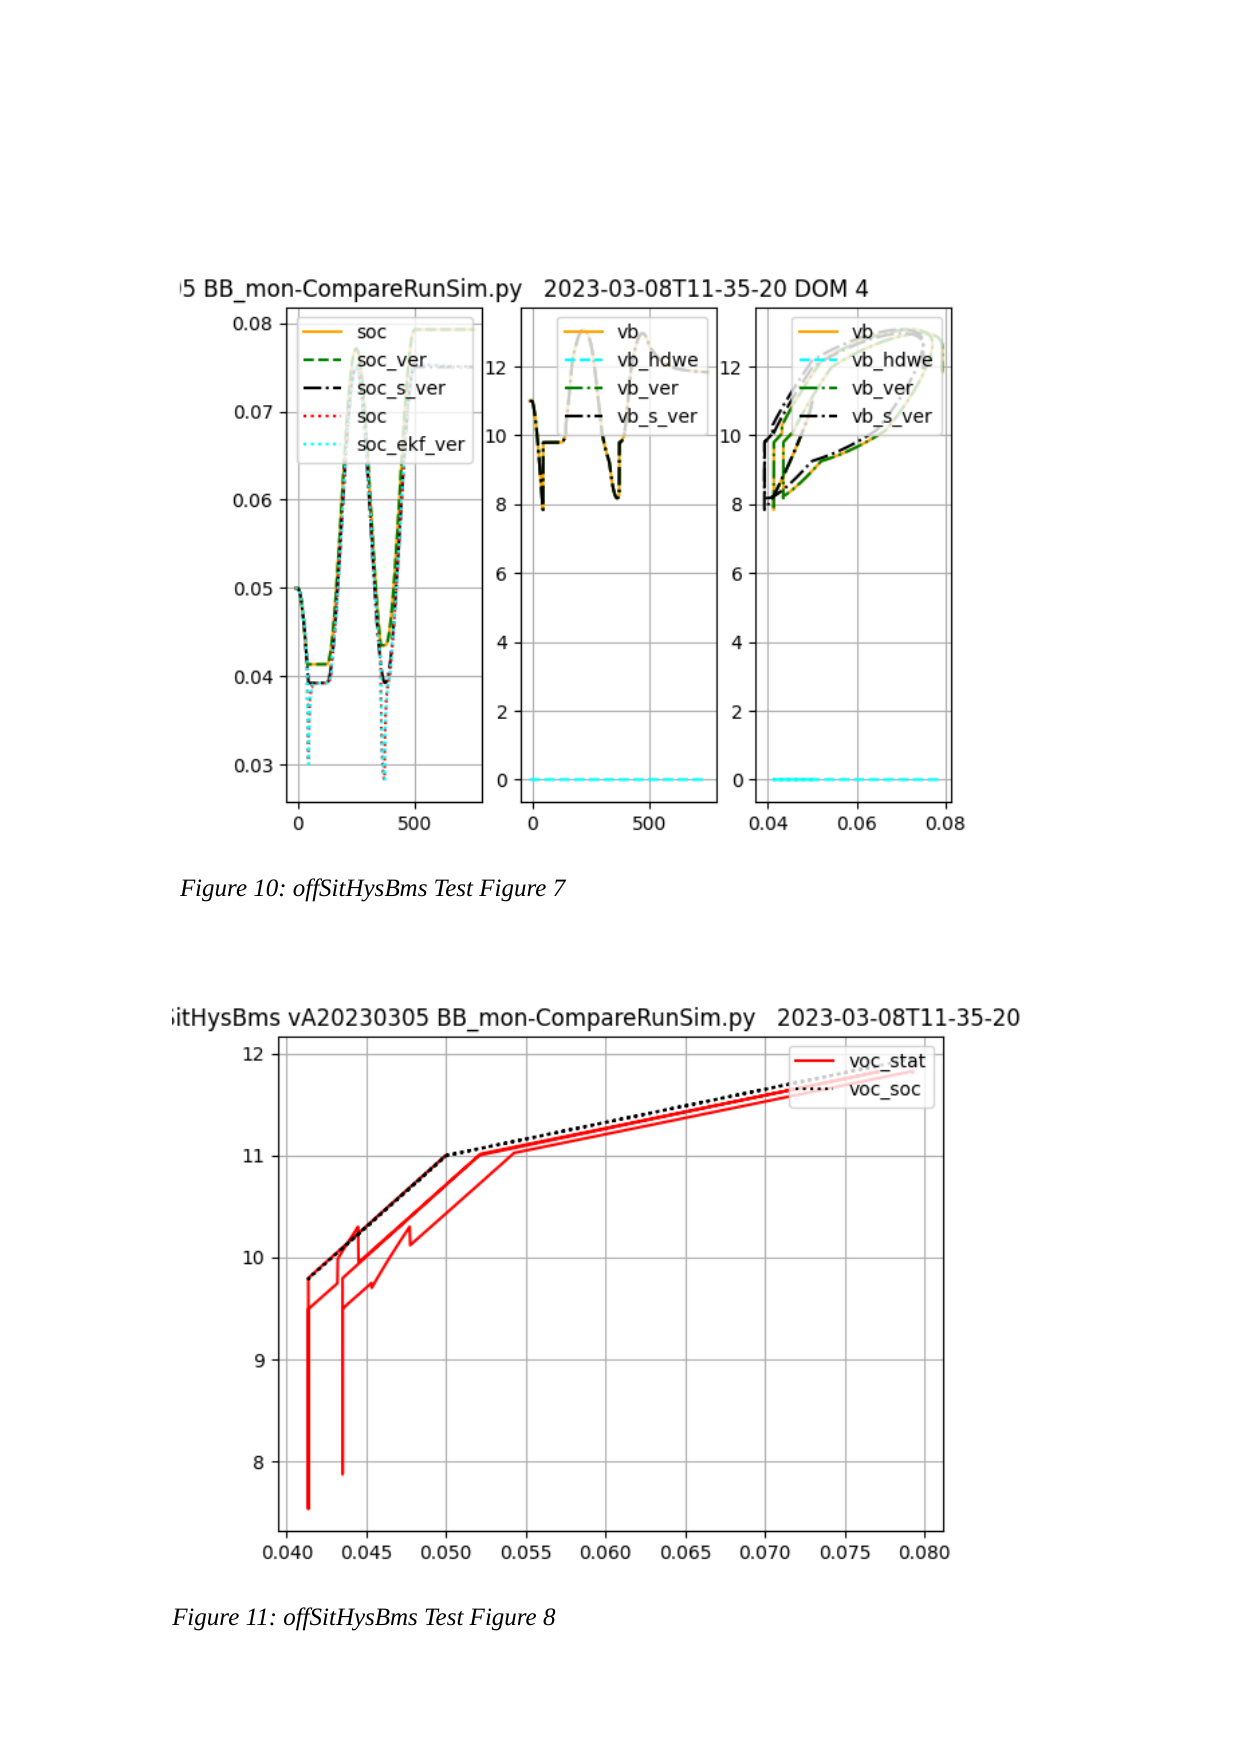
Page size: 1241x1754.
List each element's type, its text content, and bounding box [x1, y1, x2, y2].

picture [179, 230, 1037, 873]
picture [172, 959, 1029, 1602]
text Figure 11: offSitHysBms Test Figure 8 [172, 1602, 1029, 1631]
text Figure 10: offSitHysBms Test Figure 7 [180, 873, 1037, 901]
